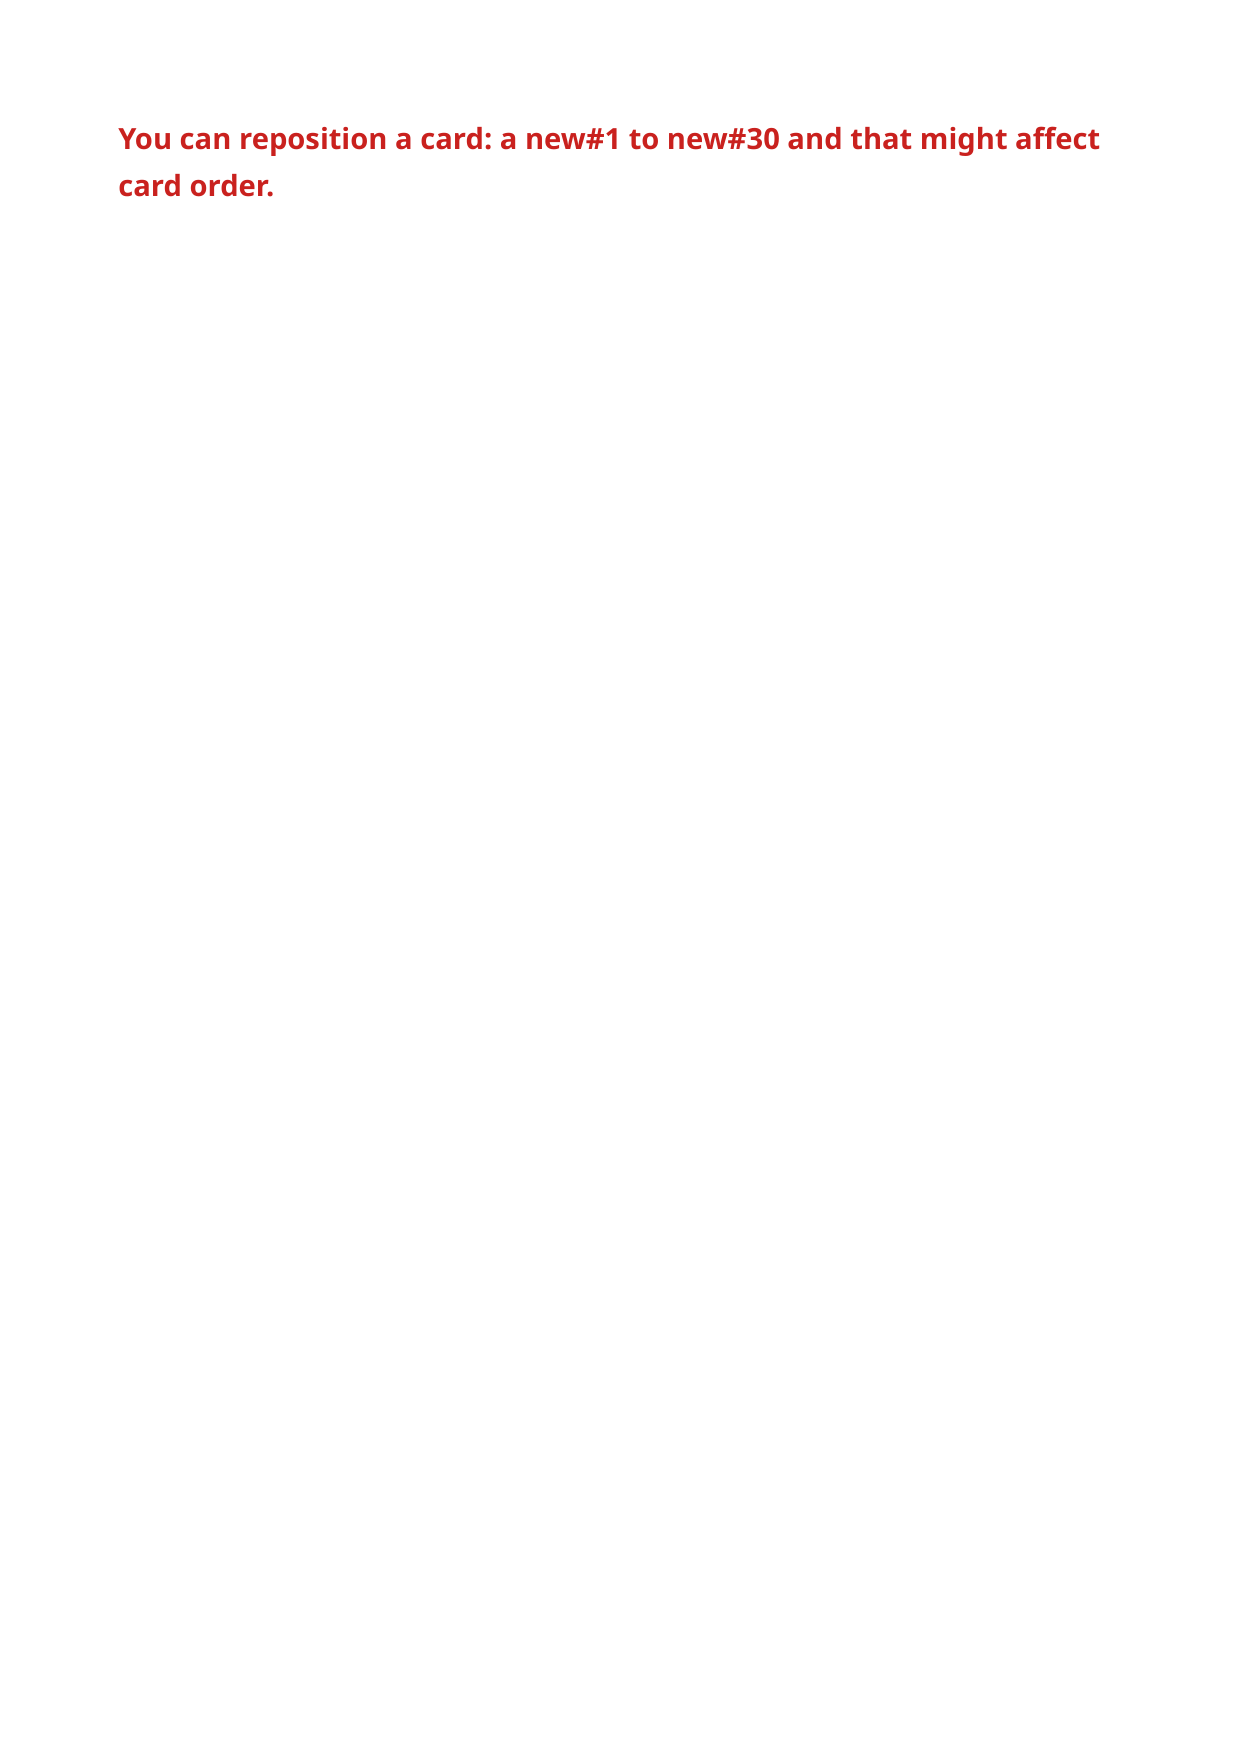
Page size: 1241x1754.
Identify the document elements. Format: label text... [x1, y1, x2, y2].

text You can reposition a card: a new#1 to new#30 and that might affect card order. [118, 118, 1122, 205]
